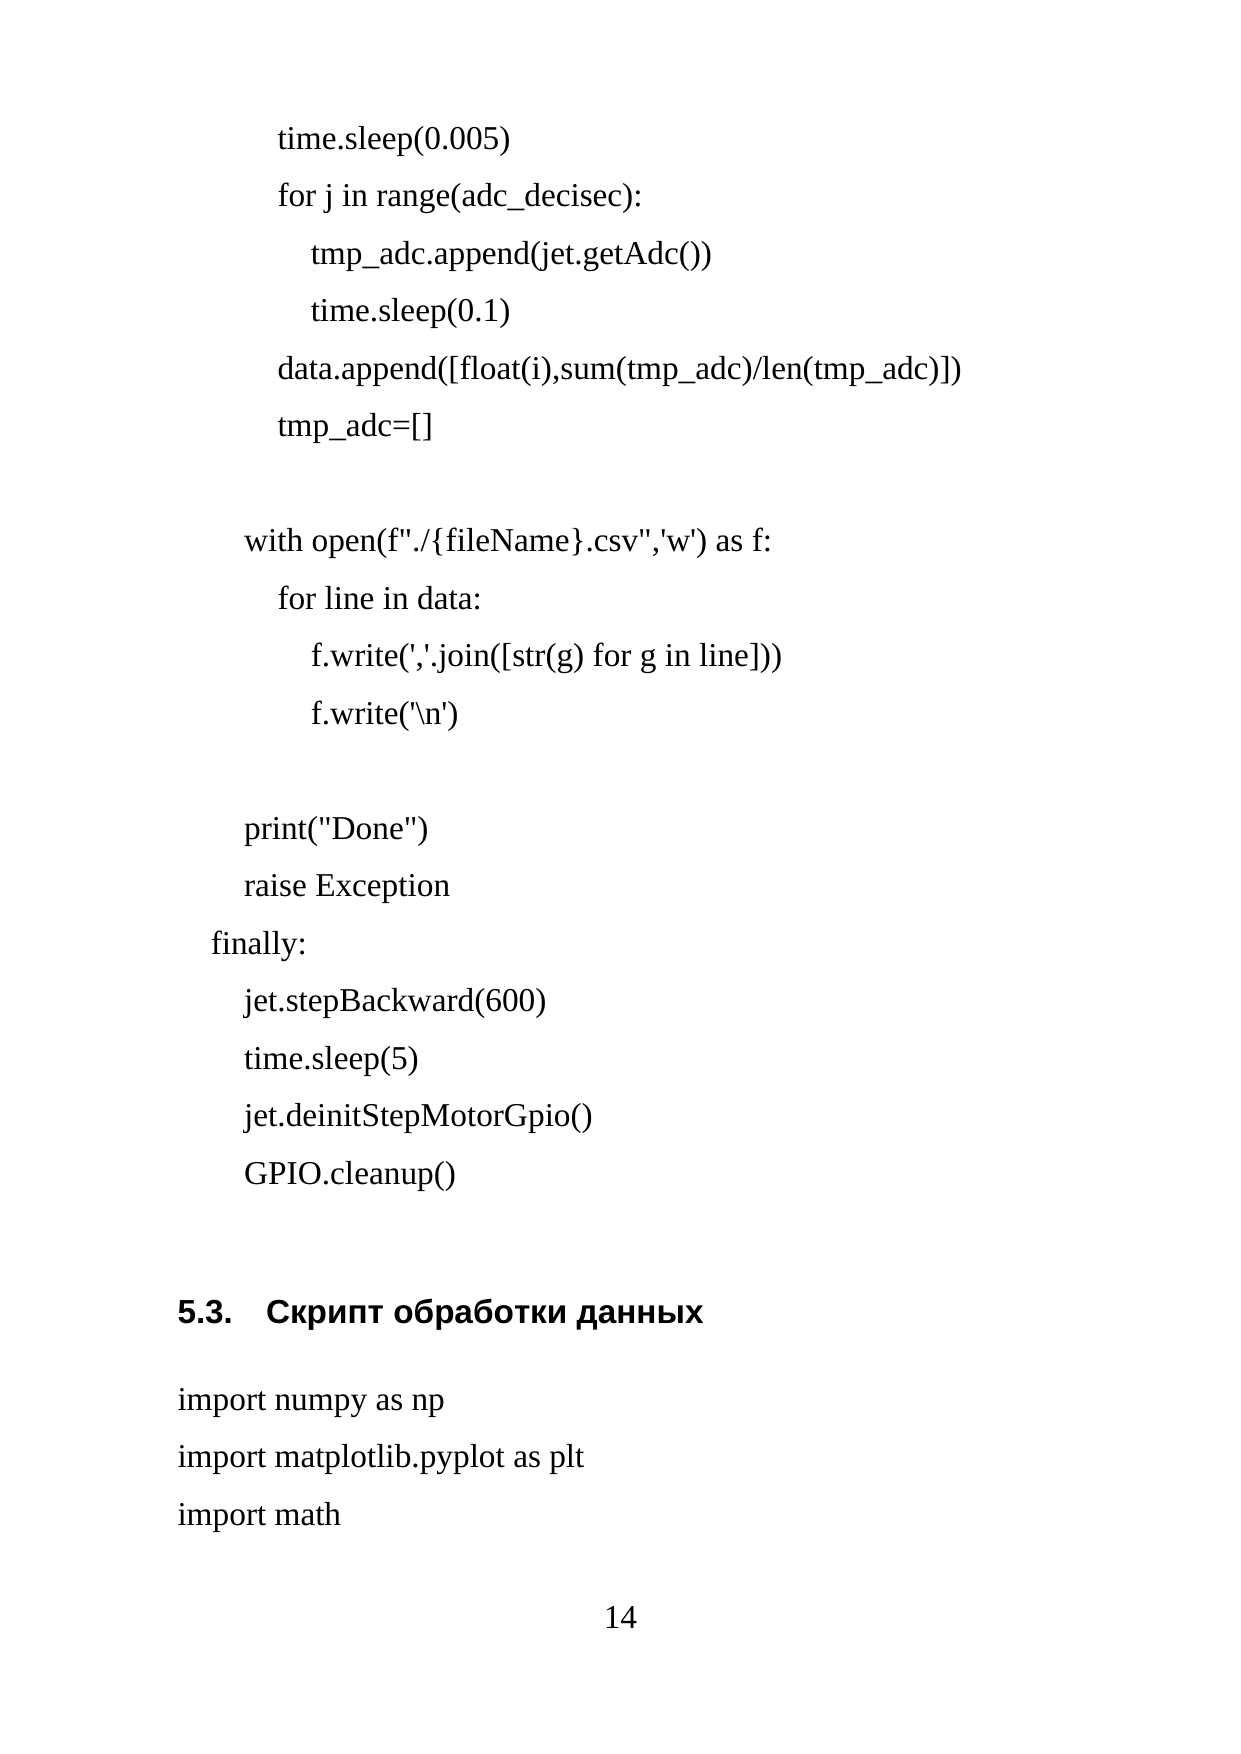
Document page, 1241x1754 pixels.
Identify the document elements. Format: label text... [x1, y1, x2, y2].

text jet.deinitStepMotorGpio() [118, 1096, 1122, 1134]
text time.sleep(0.005) [118, 118, 1122, 156]
text data.append([float(i),sum(tmp_adc)/len(tmp_adc)]) [118, 348, 1122, 386]
text f.write(','.join([str(g) for g in line])) [118, 636, 1122, 674]
text finally: [118, 923, 1122, 961]
text import numpy as np [118, 1379, 1122, 1417]
text time.sleep(5) [118, 1038, 1122, 1076]
text time.sleep(0.1) [118, 291, 1122, 329]
text jet.stepBackward(600) [118, 981, 1122, 1019]
text f.write('\n') [118, 693, 1122, 731]
text tmp_adc.append(jet.getAdc()) [118, 233, 1122, 271]
text print("Done") [118, 808, 1122, 846]
text import matplotlib.pyplot as plt [118, 1436, 1122, 1475]
text for j in range(adc_decisec): [118, 176, 1122, 214]
subtitle Скрипт обработки данных [118, 1292, 1122, 1330]
text GPIO.cleanup() [118, 1153, 1122, 1191]
text for line in data: [118, 578, 1122, 616]
text import math [118, 1494, 1122, 1532]
text tmp_adc=[] [118, 406, 1122, 444]
text with open(f"./{fileName}.csv",'w') as f: [118, 521, 1122, 559]
text raise Exception [118, 866, 1122, 904]
